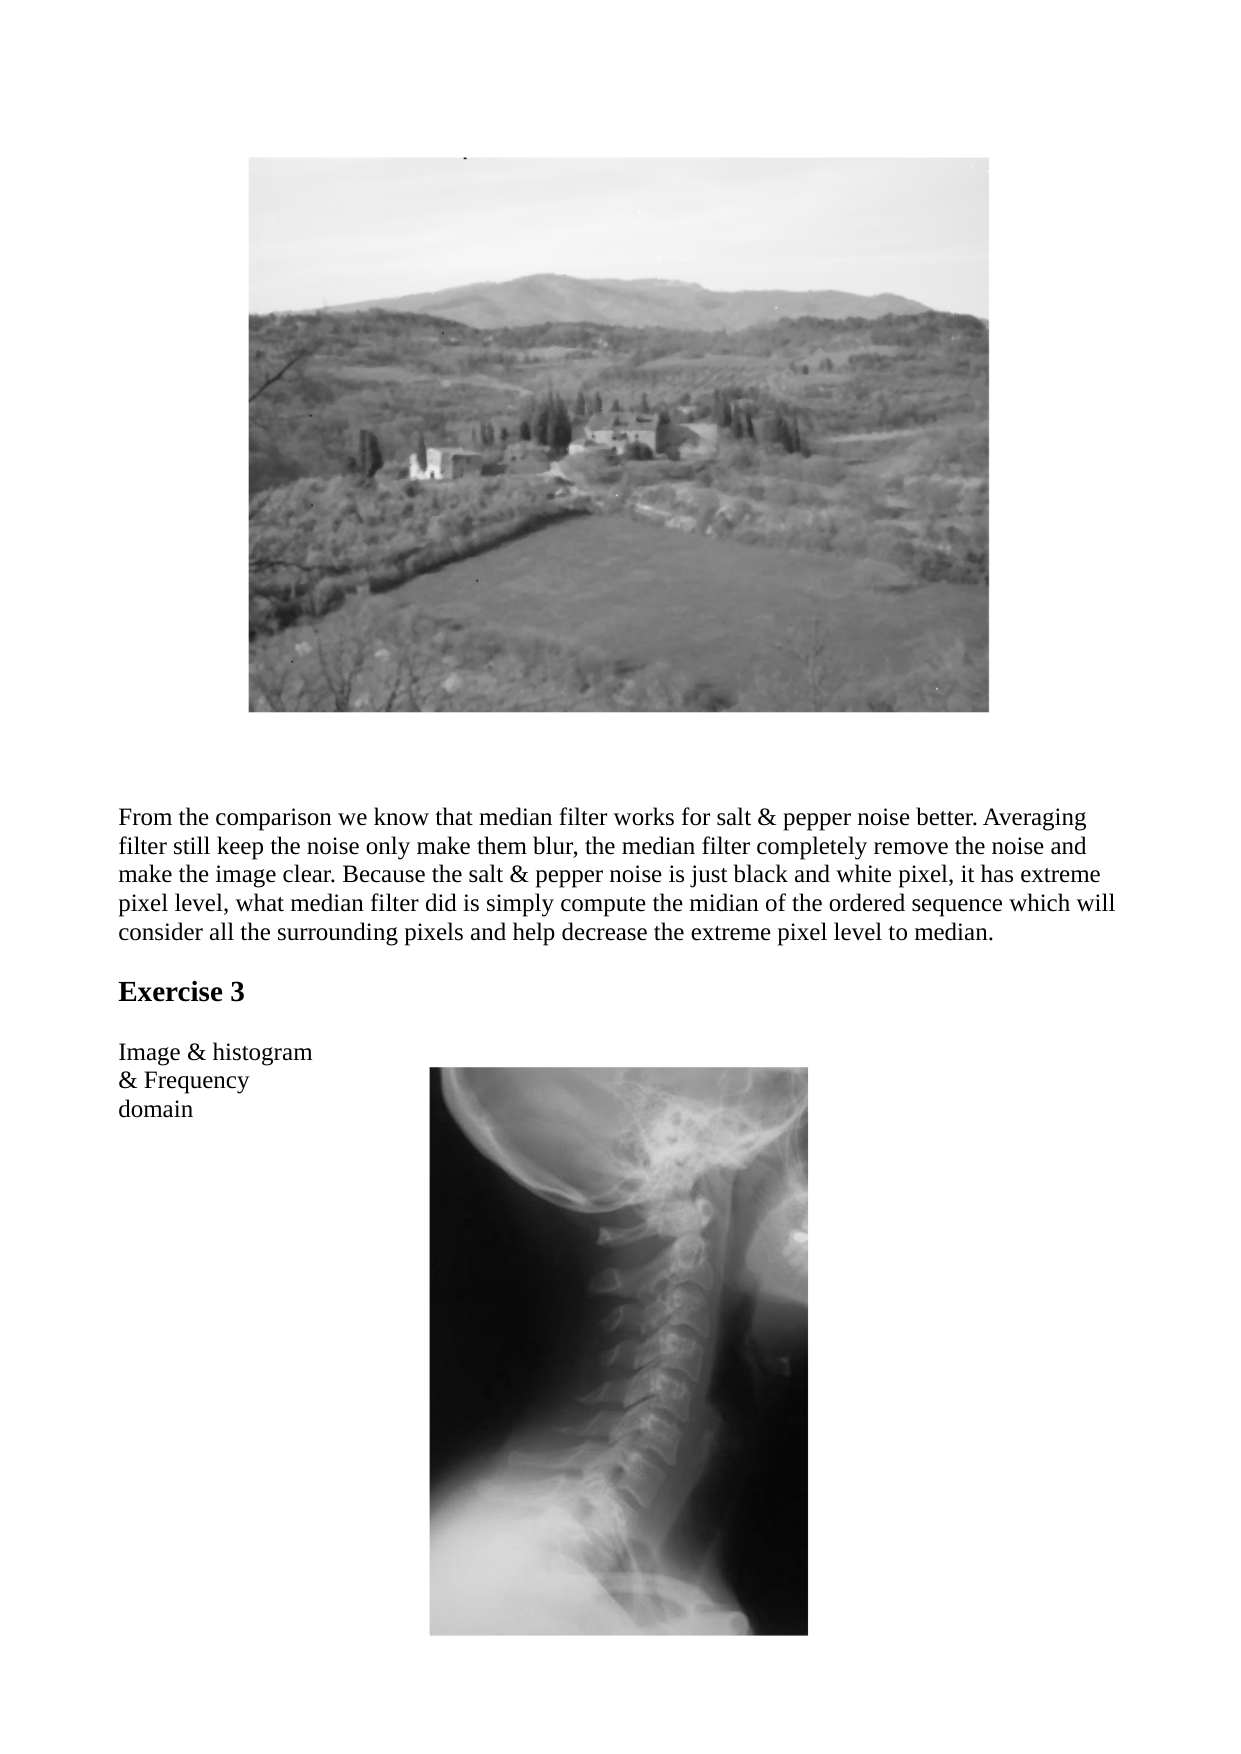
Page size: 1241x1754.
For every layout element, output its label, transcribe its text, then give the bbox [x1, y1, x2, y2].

picture [118, 118, 1123, 802]
text [913, 1037, 1122, 1123]
text Exercise 3 [118, 974, 1122, 1008]
text Image & histogram & Frequency domain [118, 1037, 327, 1123]
text From the comparison we know that median filter works for salt & pepper noise better. Averaging filter still keep the noise only make them blur, the median filter completely remove the noise and make the image clear. Because the salt & pepper noise is just black and white pixel, it has extreme pixel level, what median filter did is simply compute the midian of the ordered sequence which will consider all the surrounding pixels and help decrease the extreme pixel level to median. [118, 802, 1122, 946]
picture [327, 1036, 913, 1706]
